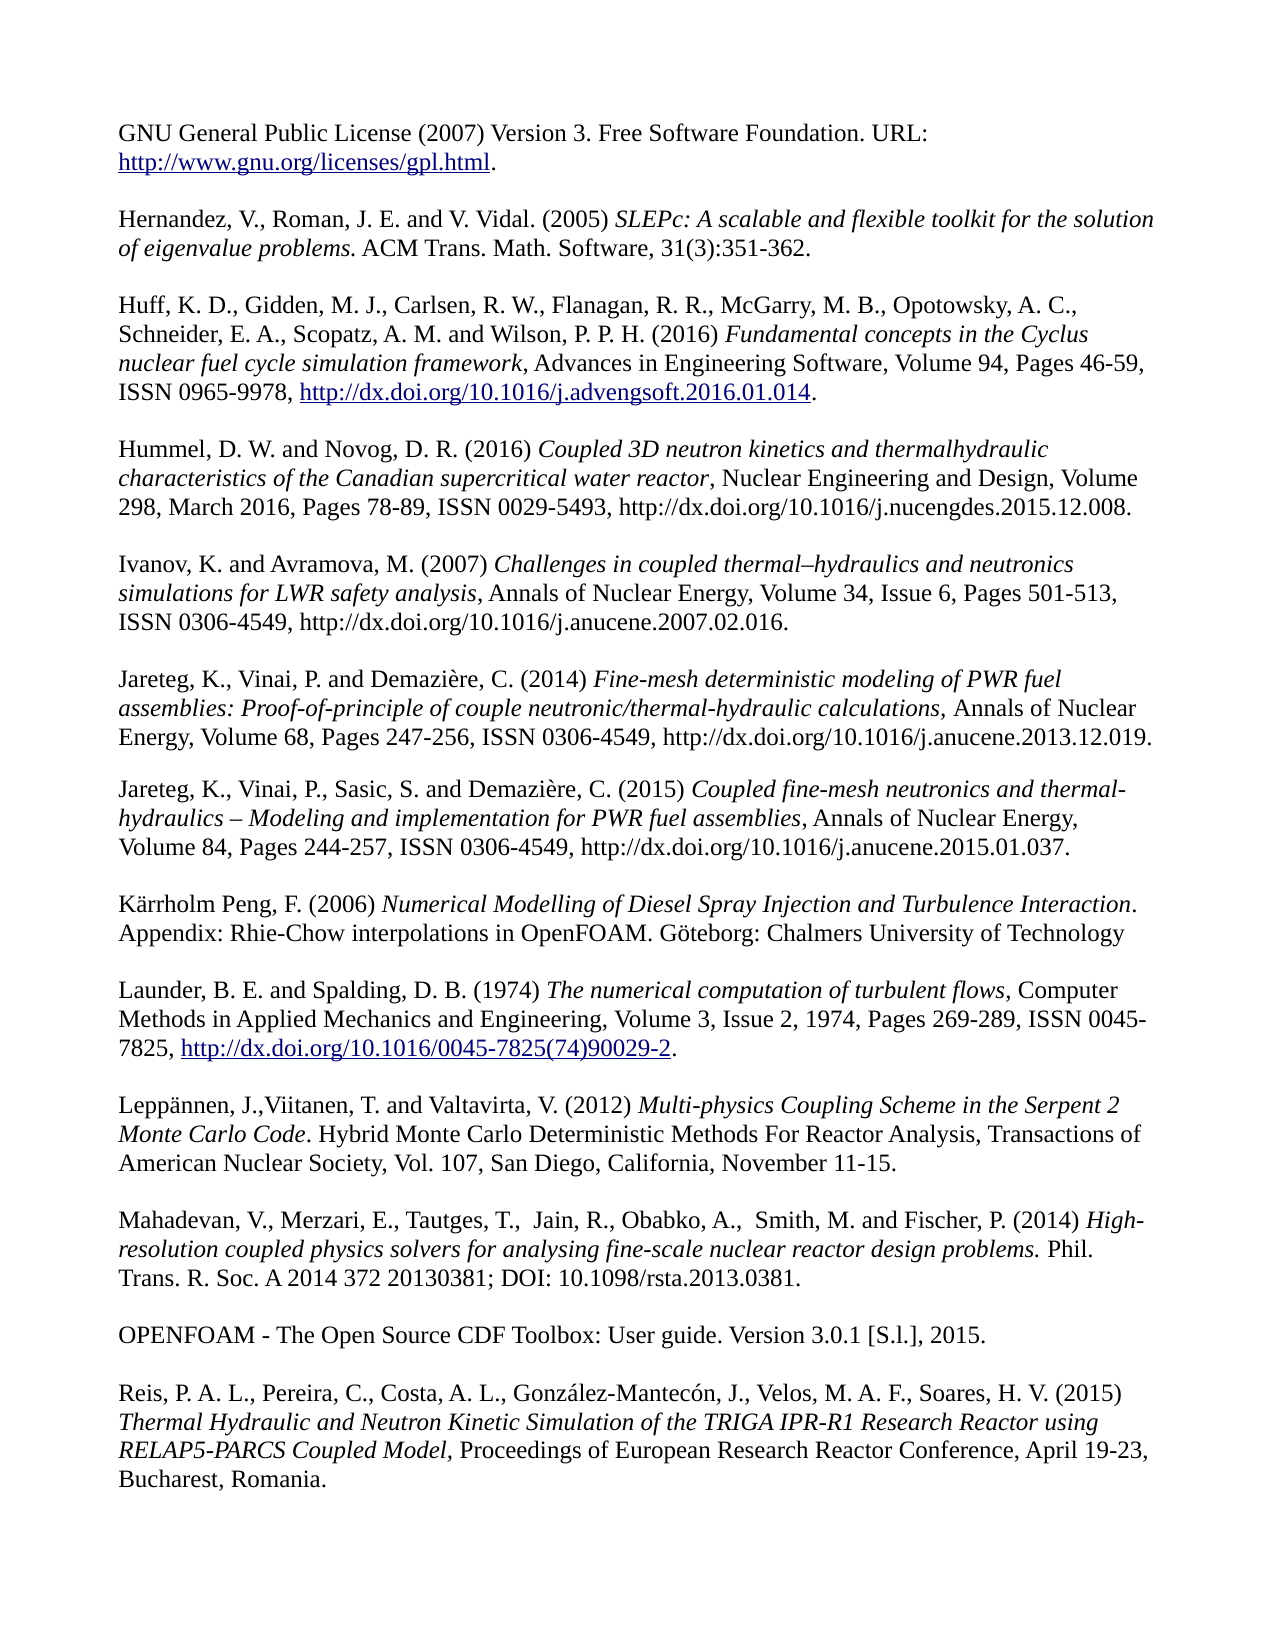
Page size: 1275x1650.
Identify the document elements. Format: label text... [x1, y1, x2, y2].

text Huff, K. D., Gidden, M. J., Carlsen, R. W., Flanagan, R. R., McGarry, M. B., Opotowsky, A. C., Schneider, E. A., Scopatz, A. M. and Wilson, P. P. H. (2016) Fundamental concepts in the Cyclus nuclear fuel cycle simulation framework, Advances in Engineering Software, Volume 94, Pages 46-59, ISSN 0965-9978, http://dx.doi.org/10.1016/j.advengsoft.2016.01.014. [118, 291, 1157, 406]
text Kärrholm Peng, F. (2006) Numerical Modelling of Diesel Spray Injection and Turbulence Interaction. Appendix: Rhie-Chow interpolations in OpenFOAM. Göteborg: Chalmers University of Technology [118, 889, 1157, 947]
text Ivanov, K. and Avramova, M. (2007) Challenges in coupled thermal–hydraulics and neutronics simulations for LWR safety analysis, Annals of Nuclear Energy, Volume 34, Issue 6, Pages 501-513, ISSN 0306-4549, http://dx.doi.org/10.1016/j.anucene.2007.02.016. [118, 549, 1157, 636]
text Reis, P. A. L., Pereira, C., Costa, A. L., González-Mantecón, J., Velos, M. A. F., Soares, H. V. (2015) Thermal Hydraulic and Neutron Kinetic Simulation of the TRIGA IPR-R1 Research Reactor using RELAP5-PARCS Coupled Model, Proceedings of European Research Reactor Conference, April 19-23, Bucharest, Romania. [118, 1378, 1157, 1493]
text Hummel, D. W. and Novog, D. R. (2016) Coupled 3D neutron kinetics and thermalhydraulic characteristics of the Canadian supercritical water reactor, Nuclear Engineering and Design, Volume 298, March 2016, Pages 78-89, ISSN 0029-5493, http://dx.doi.org/10.1016/j.nucengdes.2015.12.008. [118, 434, 1157, 521]
text GNU General Public License (2007) Version 3. Free Software Foundation. URL: http://www.gnu.org/licenses/gpl.html. [118, 118, 1157, 176]
text Jareteg, K., Vinai, P., Sasic, S. and Demazière, C. (2015) Coupled fine-mesh neutronics and thermal-hydraulics – Modeling and implementation for PWR fuel assemblies, Annals of Nuclear Energy, Volume 84, Pages 244-257, ISSN 0306-4549, http://dx.doi.org/10.1016/j.anucene.2015.01.037. [118, 774, 1157, 861]
text OPENFOAM - The Open Source CDF Toolbox: User guide. Version 3.0.1 [S.l.], 2015. [118, 1321, 1157, 1349]
text Jareteg, K., Vinai, P. and Demazière, C. (2014) Fine-mesh deterministic modeling of PWR fuel assemblies: Proof-of-principle of couple neutronic/thermal-hydraulic calculations, Annals of Nuclear Energy, Volume 68, Pages 247-256, ISSN 0306-4549, http://dx.doi.org/10.1016/j.anucene.2013.12.019. [118, 664, 1157, 751]
text Launder, B. E. and Spalding, D. B. (1974) The numerical computation of turbulent flows, Computer Methods in Applied Mechanics and Engineering, Volume 3, Issue 2, 1974, Pages 269-289, ISSN 0045-7825, http://dx.doi.org/10.1016/0045-7825(74)90029-2. [118, 976, 1157, 1062]
text Leppännen, J.,Viitanen, T. and Valtavirta, V. (2012) Multi-physics Coupling Scheme in the Serpent 2 Monte Carlo Code. Hybrid Monte Carlo Deterministic Methods For Reactor Analysis, Transactions of American Nuclear Society, Vol. 107, San Diego, California, November 11-15. [118, 1091, 1157, 1177]
text Hernandez, V., Roman, J. E. and V. Vidal. (2005) SLEPc: A scalable and flexible toolkit for the solution of eigenvalue problems. ACM Trans. Math. Software, 31(3):351-362. [118, 204, 1157, 262]
text Mahadevan, V., Merzari, E., Tautges, T., Jain, R., Obabko, A., Smith, M. and Fischer, P. (2014) High-resolution coupled physics solvers for analysing fine-scale nuclear reactor design problems. Phil. Trans. R. Soc. A 2014 372 20130381; DOI: 10.1098/rsta.2013.0381. [118, 1206, 1157, 1292]
